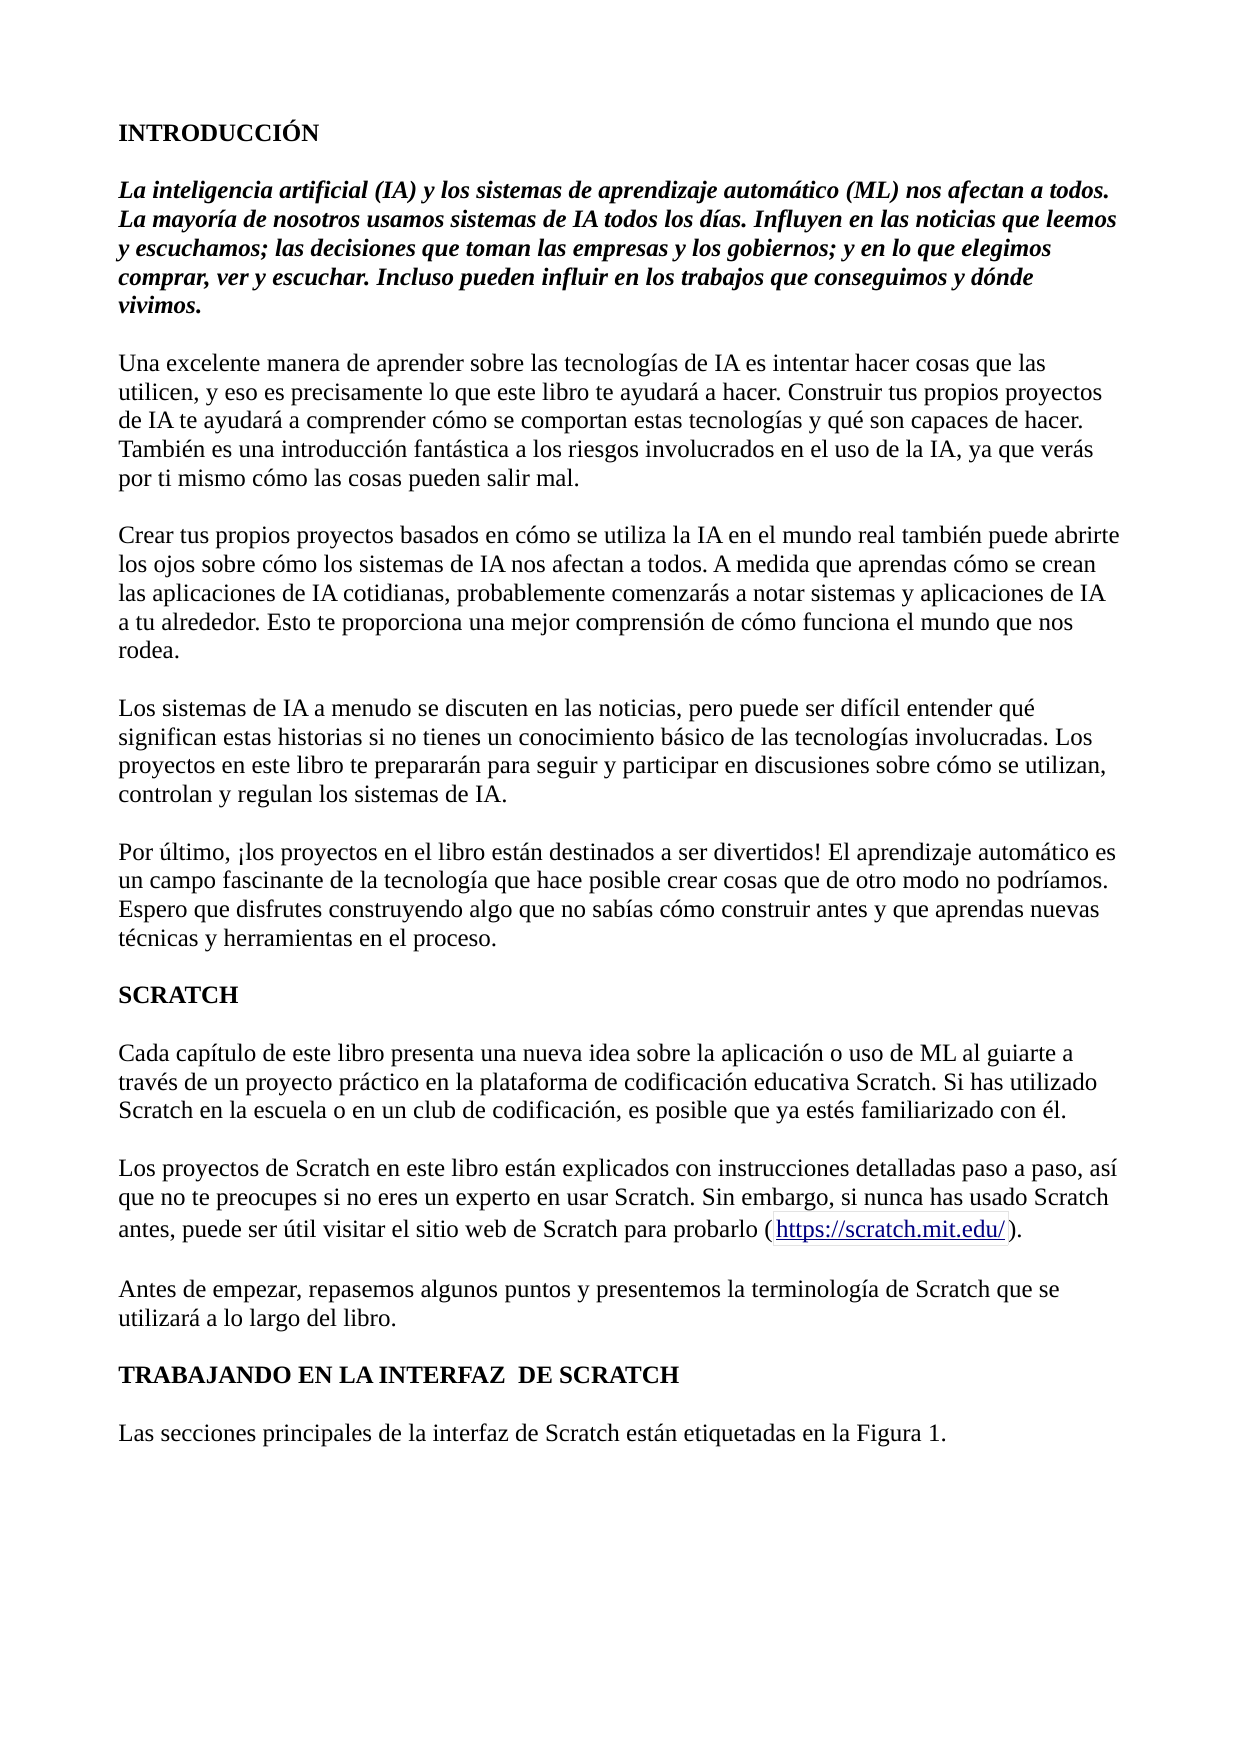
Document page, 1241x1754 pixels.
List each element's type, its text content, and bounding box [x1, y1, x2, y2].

text La inteligencia artificial (IA) y los sistemas de aprendizaje automático (ML) nos afectan a todos. La mayoría de nosotros usamos sistemas de IA todos los días. Influyen en las noticias que leemos y escuchamos; las decisiones que toman las empresas y los gobiernos; y en lo que elegimos comprar, ver y escuchar. Incluso pueden influir en los trabajos que conseguimos y dónde vivimos. [118, 176, 1122, 319]
text Cada capítulo de este libro presenta una nueva idea sobre la aplicación o uso de ML al guiarte a través de un proyecto práctico en la plataforma de codificación educativa Scratch. Si has utilizado Scratch en la escuela o en un club de codificación, es posible que ya estés familiarizado con él. [118, 1038, 1122, 1124]
text Los proyectos de Scratch en este libro están explicados con instrucciones detalladas paso a paso, así que no te preocupes si no eres un experto en usar Scratch. Sin embargo, si nunca has usado Scratch antes, puede ser útil visitar el sitio web de Scratch para probarlo (https://scratch.mit.edu/). [118, 1153, 1122, 1245]
text INTRODUCCIÓN [118, 118, 1122, 147]
text Los sistemas de IA a menudo se discuten en las noticias, pero puede ser difícil entender qué significan estas historias si no tienes un conocimiento básico de las tecnologías involucradas. Los proyectos en este libro te prepararán para seguir y participar en discusiones sobre cómo se utilizan, controlan y regulan los sistemas de IA. [118, 693, 1122, 808]
text SCRATCH [118, 981, 1122, 1009]
text Crear tus propios proyectos basados en cómo se utiliza la IA en el mundo real también puede abrirte los ojos sobre cómo los sistemas de IA nos afectan a todos. A medida que aprendas cómo se crean las aplicaciones de IA cotidianas, probablemente comenzarás a notar sistemas y aplicaciones de IA a tu alrededor. Esto te proporciona una mejor comprensión de cómo funciona el mundo que nos rodea. [118, 521, 1122, 664]
text Una excelente manera de aprender sobre las tecnologías de IA es intentar hacer cosas que las utilicen, y eso es precisamente lo que este libro te ayudará a hacer. Construir tus propios proyectos de IA te ayudará a comprender cómo se comportan estas tecnologías y qué son capaces de hacer. También es una introducción fantástica a los riesgos involucrados en el uso de la IA, ya que verás por ti mismo cómo las cosas pueden salir mal. [118, 348, 1122, 492]
text Antes de empezar, repasemos algunos puntos y presentemos la terminología de Scratch que se utilizará a lo largo del libro. [118, 1274, 1122, 1332]
text TRABAJANDO EN LA INTERFAZ DE SCRATCH [118, 1360, 1122, 1389]
text Por último, ¡los proyectos en el libro están destinados a ser divertidos! El aprendizaje automático es un campo fascinante de la tecnología que hace posible crear cosas que de otro modo no podríamos. Espero que disfrutes construyendo algo que no sabías cómo construir antes y que aprendas nuevas técnicas y herramientas en el proceso. [118, 837, 1122, 952]
text Las secciones principales de la interfaz de Scratch están etiquetadas en la Figura 1. [118, 1418, 1122, 1447]
